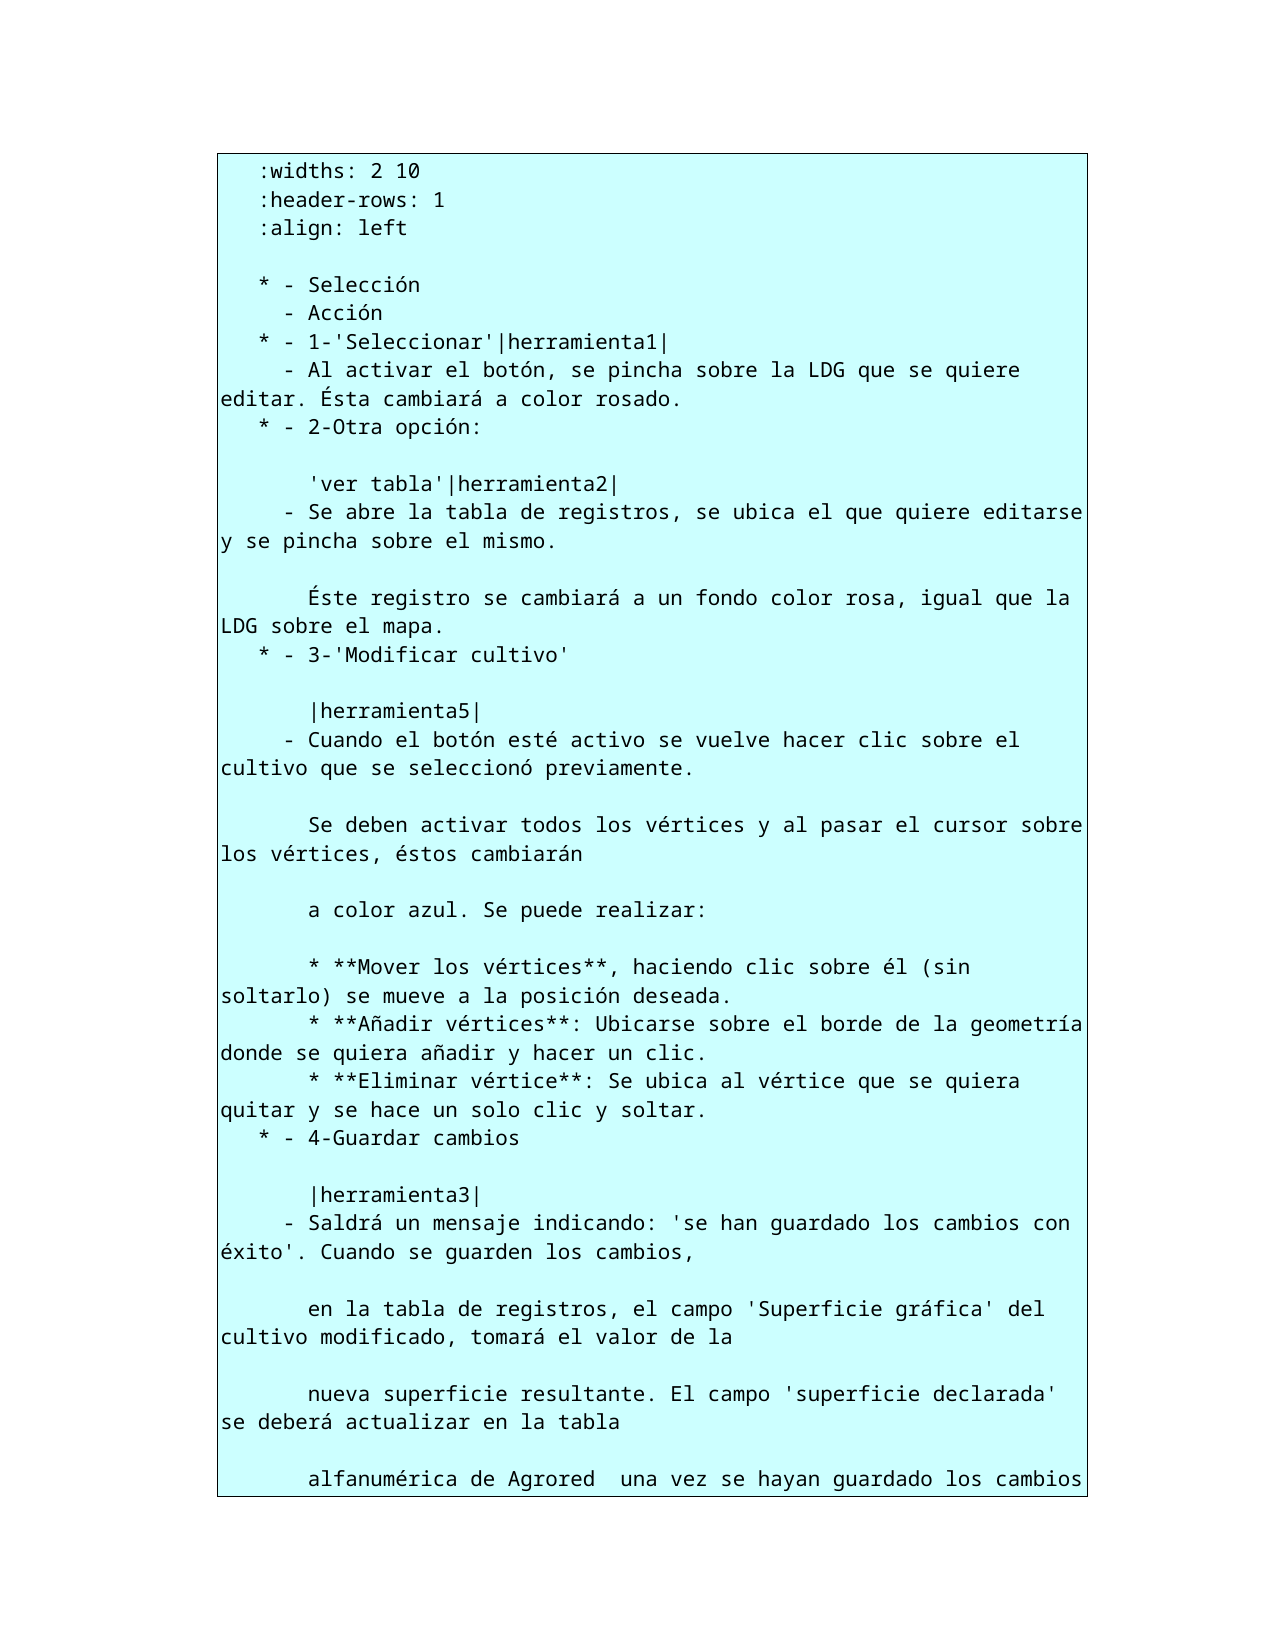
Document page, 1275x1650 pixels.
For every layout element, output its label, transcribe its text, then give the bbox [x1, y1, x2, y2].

text :widths: 2 10 :header-rows: 1 :align: left * - Selección - Acción * - 1-'Seleccionar'|herramienta1| - Al activar el botón, se pincha sobre la LDG que se quiere editar. Ésta cambiará a color rosado. * - 2-Otra opción: 'ver tabla'|herramienta2| - Se abre la tabla de registros, se ubica el que quiere editarse y se pincha sobre el mismo. Éste registro se cambiará a un fondo color rosa, igual que la LDG sobre el mapa. * - 3-'Modificar cultivo' |herramienta5| - Cuando el botón esté activo se vuelve hacer clic sobre el cultivo que se seleccionó previamente. Se deben activar todos los vértices y al pasar el cursor sobre los vértices, éstos cambiarán a color azul. Se puede realizar: * **Mover los vértices**, haciendo clic sobre él (sin soltarlo) se mueve a la posición deseada. * **Añadir vértices**: Ubicarse sobre el borde de la geometría donde se quiera añadir y hacer un clic. * **Eliminar vértice**: Se ubica al vértice que se quiera quitar y se hace un solo clic y soltar. * - 4-Guardar cambios |herramienta3| - Saldrá un mensaje indicando: 'se han guardado los cambios con éxito'. Cuando se guarden los cambios, en la tabla de registros, el campo 'Superficie gráfica' del cultivo modificado, tomará el valor de la nueva superficie resultante. El campo 'superficie declarada' se deberá actualizar en la tabla alfanumérica de Agrored una vez se hayan guardado los cambios [218, 154, 1087, 1496]
